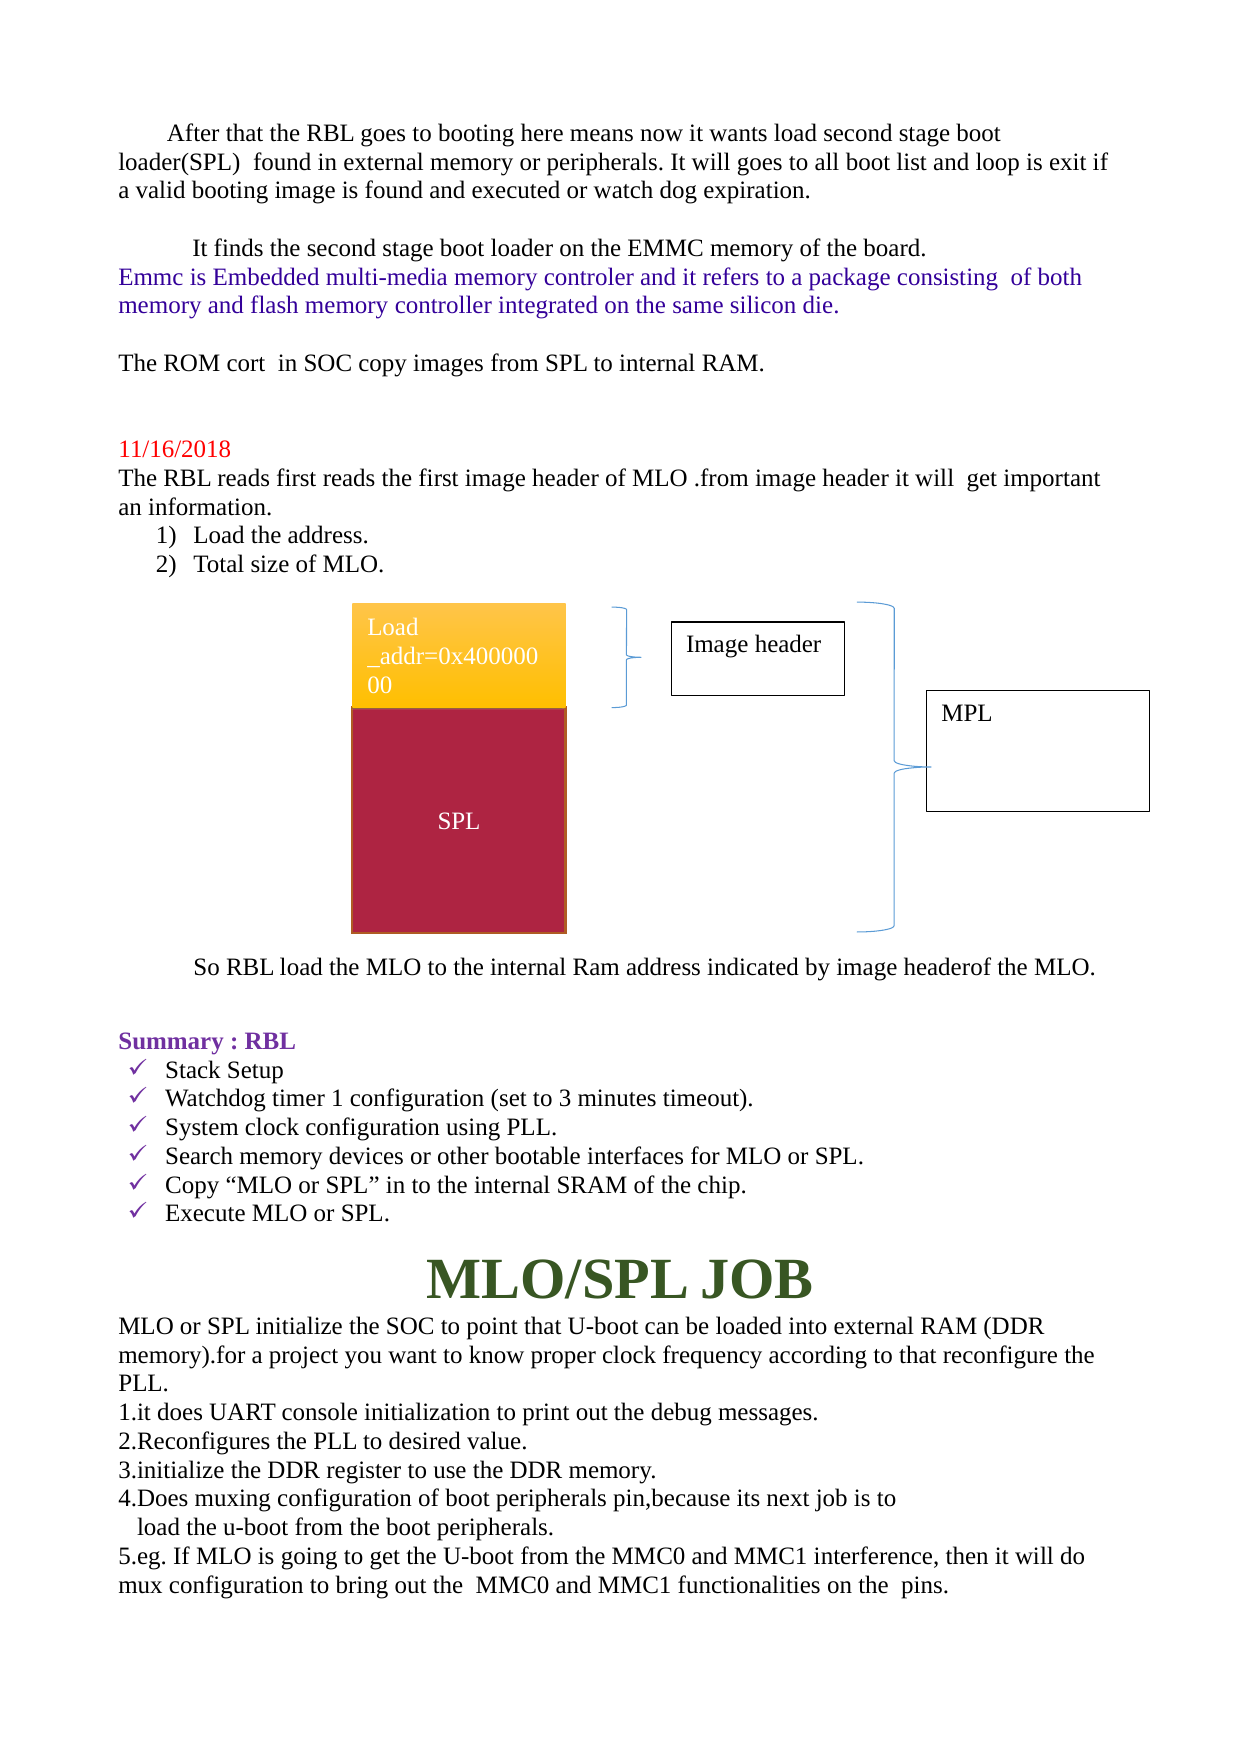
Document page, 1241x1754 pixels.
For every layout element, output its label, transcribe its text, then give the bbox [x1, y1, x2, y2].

text Summary : RBL [118, 1026, 1122, 1055]
list Total size of MLO. [156, 549, 1122, 578]
text 3.initialize the DDR register to use the DDR memory. [118, 1455, 1122, 1483]
list Load the address. [156, 521, 1122, 549]
text MLO/SPL JOB [118, 1244, 1122, 1311]
text After that the RBL goes to booting here means now it wants load second stage boot loader(SPL) found in external memory or peripherals. It will goes to all boot list and loop is exit if a valid booting image is found and executed or watch dog expiration. [118, 118, 1122, 204]
list Execute MLO or SPL. [127, 1198, 1122, 1227]
text The RBL reads first reads the first image header of MLO .from image header it will get important an information. [118, 463, 1122, 521]
text It finds the second stage boot loader on the EMMC memory of the board. [118, 233, 1122, 262]
text memory and flash memory controller integrated on the same silicon die. [118, 291, 1122, 319]
text MLO or SPL initialize the SOC to point that U-boot can be loaded into external RAM (DDR memory).for a project you want to know proper clock frequency according to that reconfigure the PLL. [118, 1311, 1122, 1397]
list Stack Setup [127, 1055, 1122, 1083]
list System clock configuration using PLL. [127, 1112, 1122, 1141]
list Watchdog timer 1 configuration (set to 3 minutes timeout). [127, 1083, 1122, 1112]
text The ROM cort in SOC copy images from SPL to internal RAM. [118, 348, 1122, 377]
text 2.Reconfigures the PLL to desired value. [118, 1426, 1122, 1455]
text 11/16/2018 [118, 434, 1122, 463]
list Copy “MLO or SPL” in to the internal SRAM of the chip. [127, 1170, 1122, 1198]
text 5.eg. If MLO is going to get the U-boot from the MMC0 and MMC1 interference, then it will do mux configuration to bring out the MMC0 and MMC1 functionalities on the pins. [118, 1541, 1122, 1598]
text 4.Does muxing configuration of boot peripherals pin,because its next job is to [118, 1483, 1122, 1512]
list So RBL load the MLO to the internal Ram address indicated by image headerof the MLO. [193, 952, 1122, 981]
list Search memory devices or other bootable interfaces for MLO or SPL. [127, 1141, 1122, 1170]
text load the u-boot from the boot peripherals. [118, 1512, 1122, 1541]
text Emmc is Embedded multi-media memory controler and it refers to a package consisting of both [118, 262, 1122, 291]
text 1.it does UART console initialization to print out the debug messages. [118, 1397, 1122, 1426]
